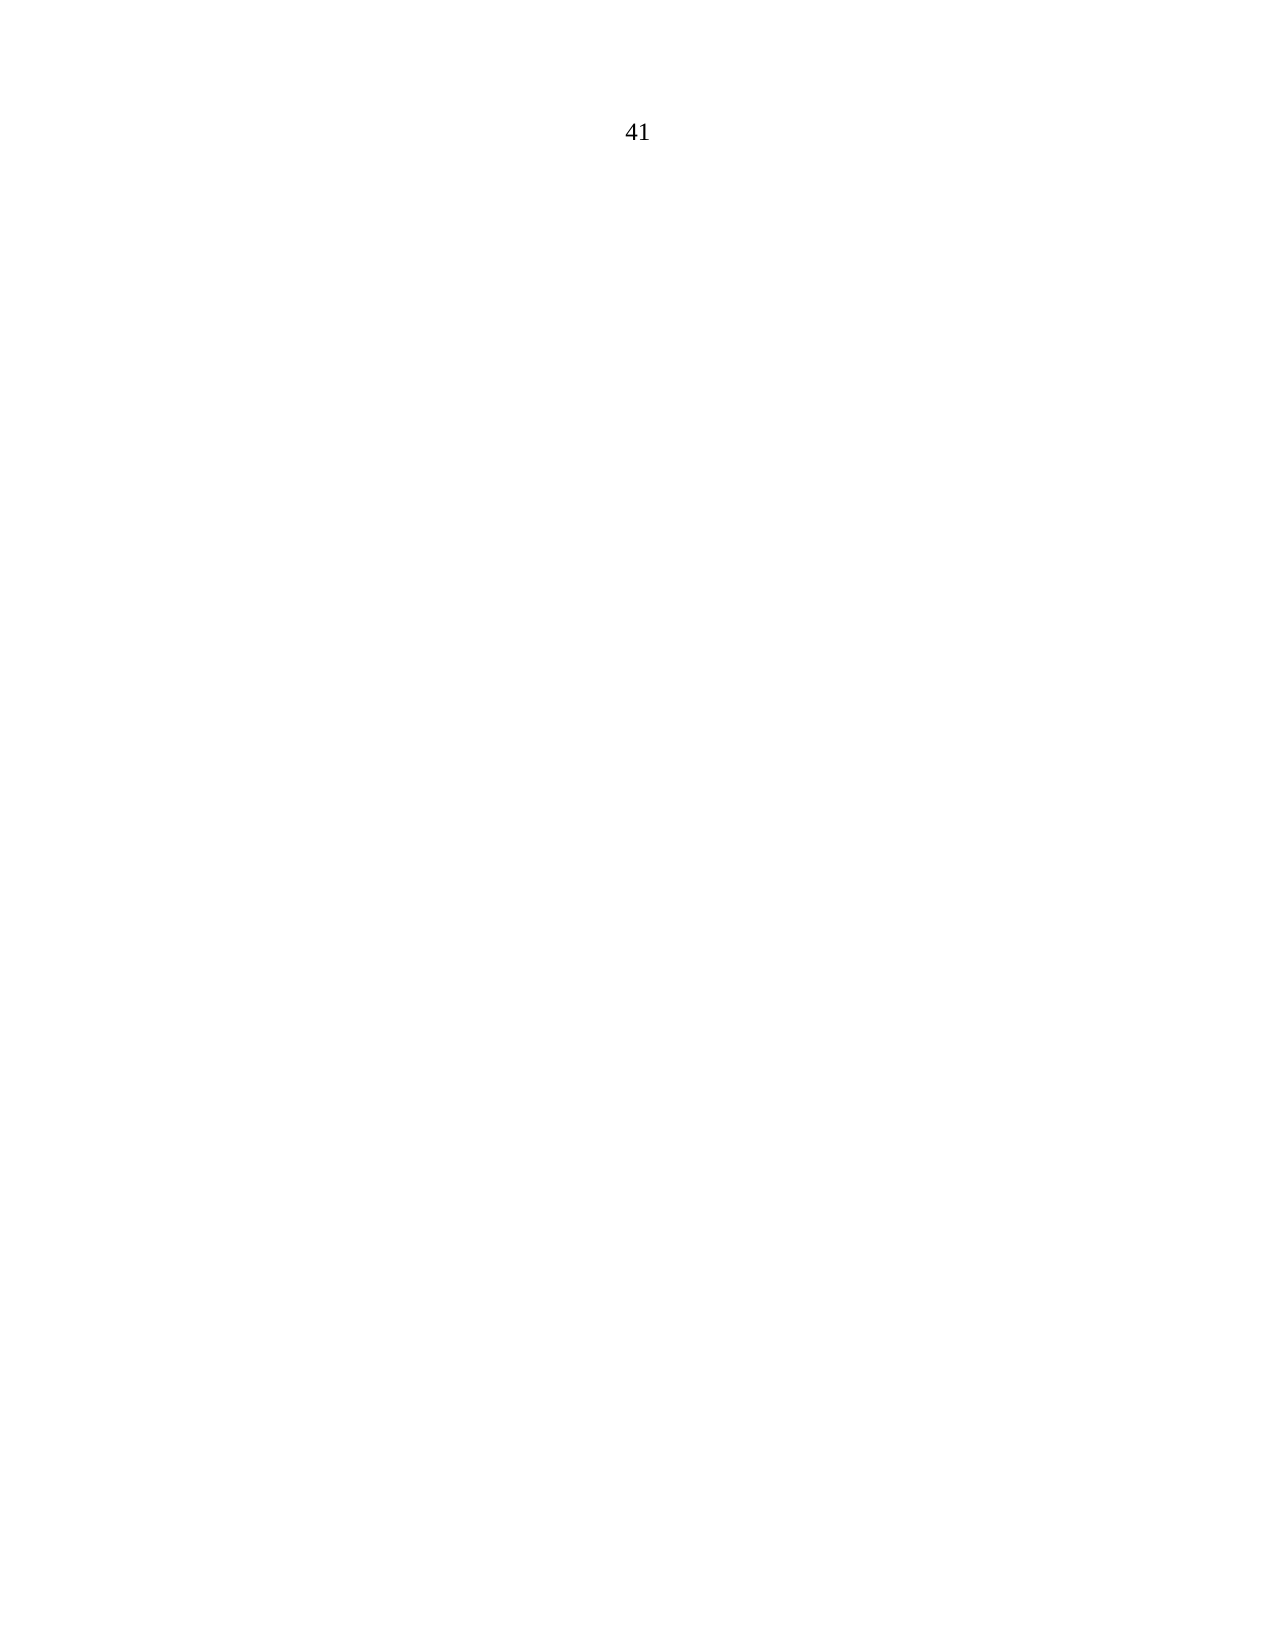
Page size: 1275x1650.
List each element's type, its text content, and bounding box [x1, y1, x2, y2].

text 41 [106, 117, 1169, 145]
